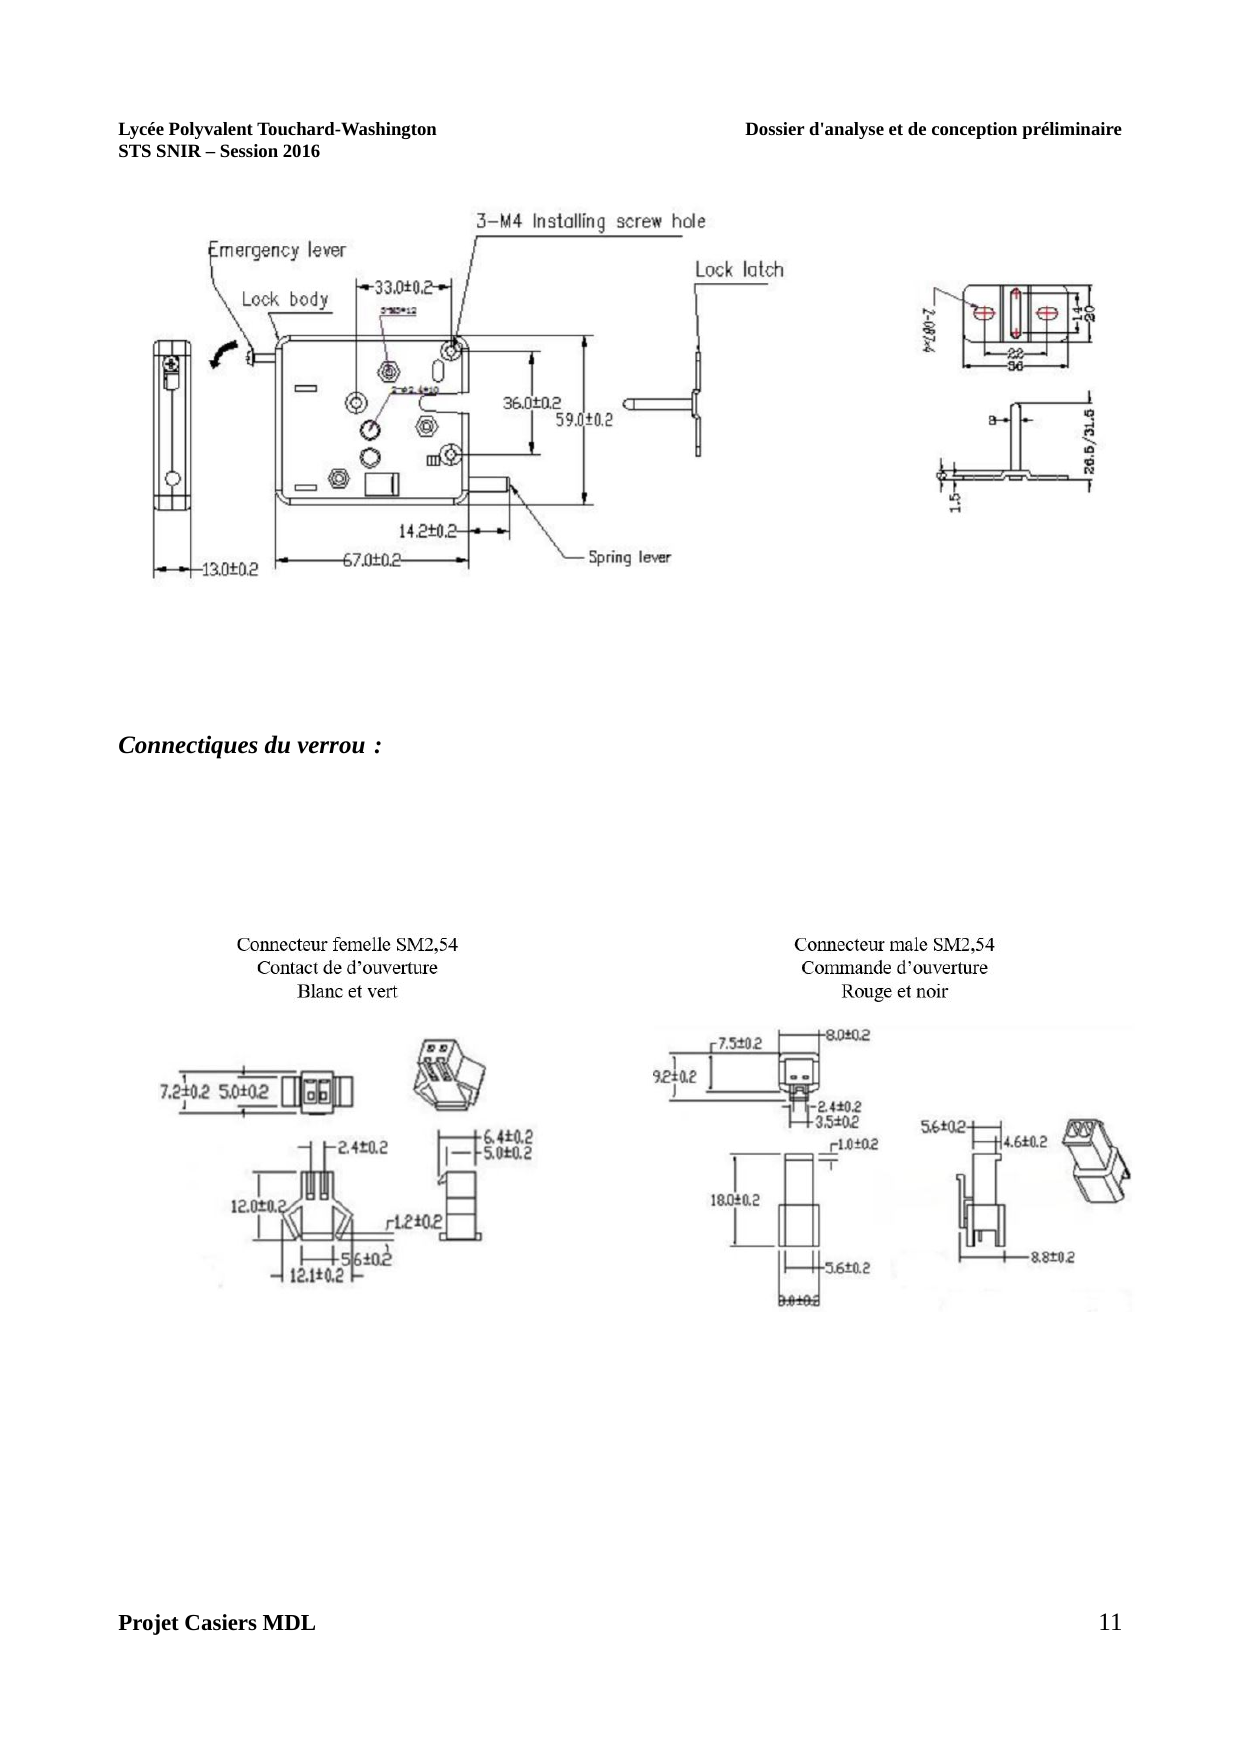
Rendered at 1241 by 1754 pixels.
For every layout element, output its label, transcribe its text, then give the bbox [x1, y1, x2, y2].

text Connectiques du verrou : [118, 730, 1122, 759]
picture [140, 919, 1145, 1312]
picture [118, 190, 1123, 587]
